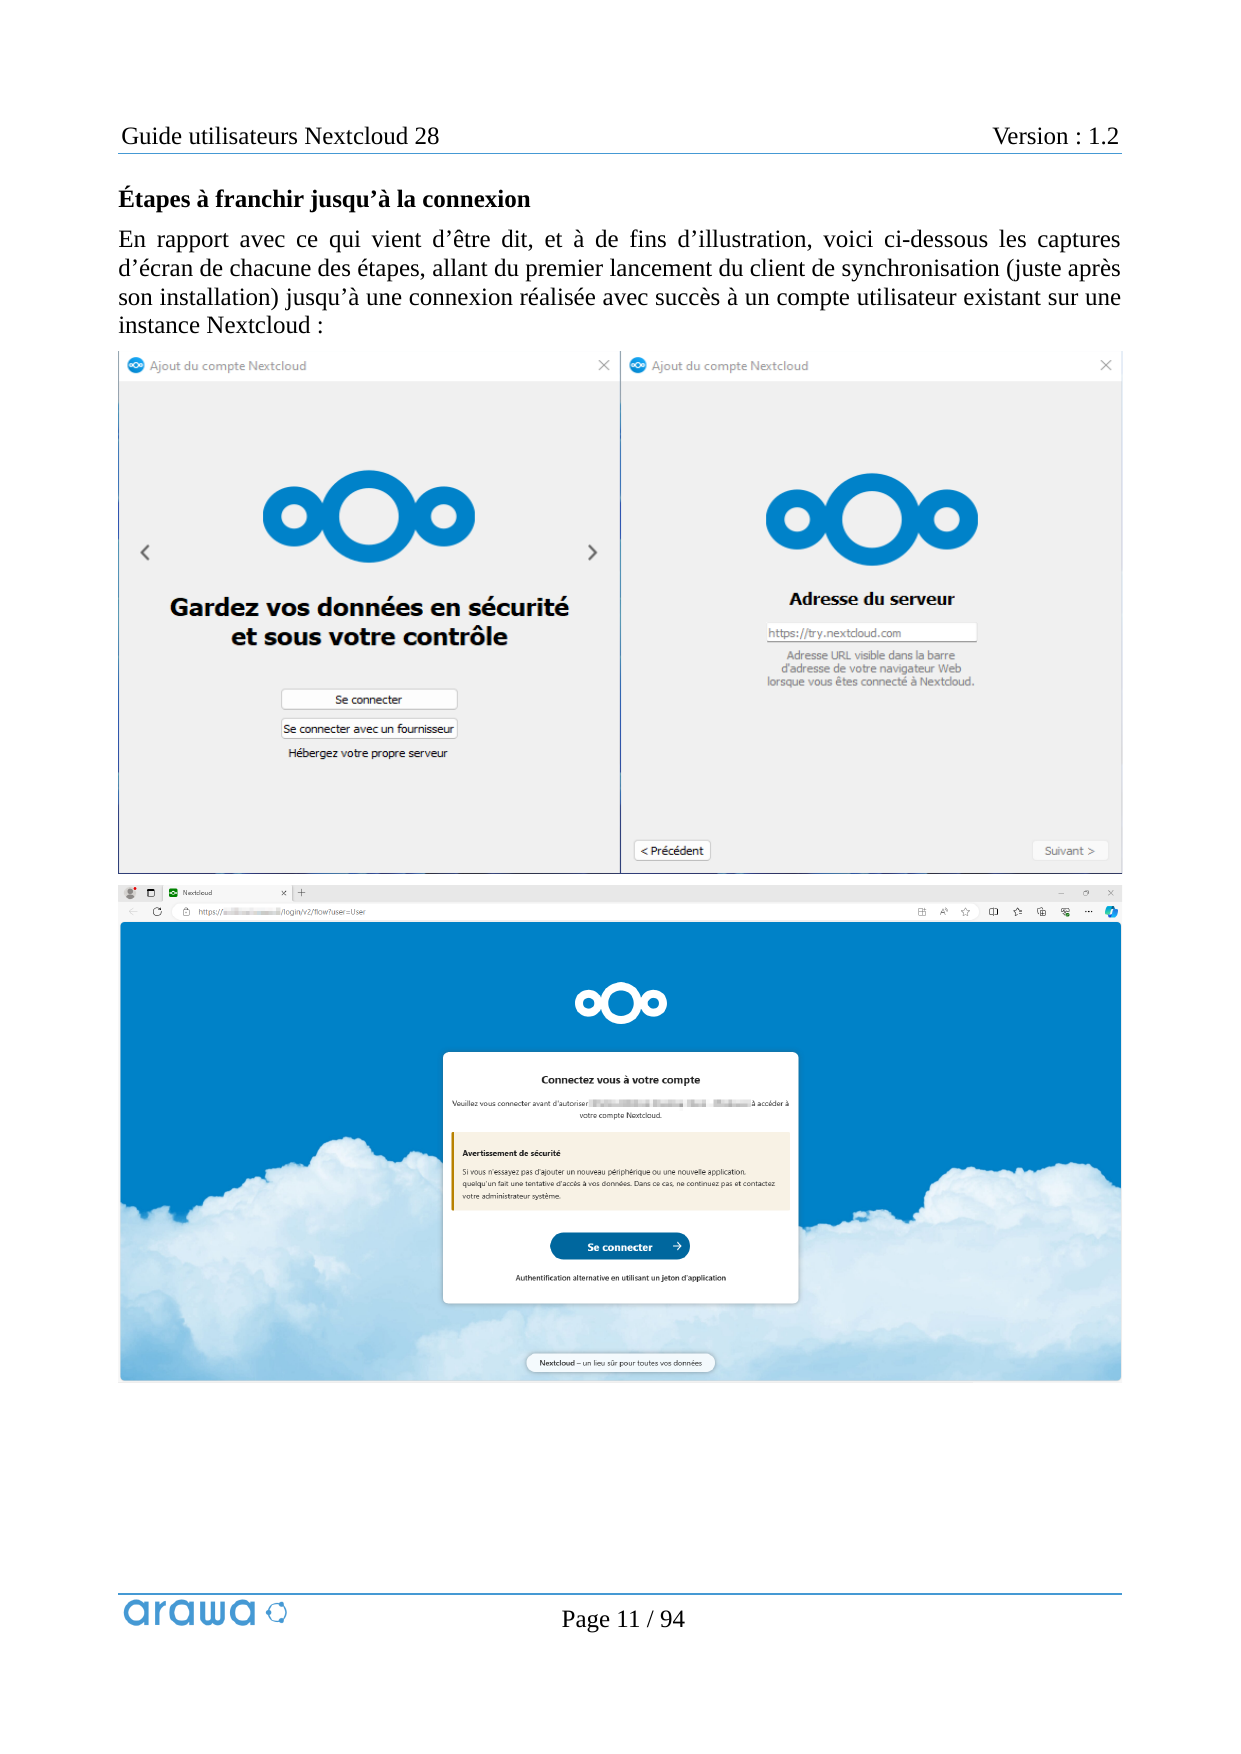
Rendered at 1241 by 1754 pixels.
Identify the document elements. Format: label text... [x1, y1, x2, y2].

picture [121, 1597, 290, 1628]
picture [118, 885, 1123, 1383]
text Étapes à franchir jusqu’à la connexion [118, 184, 1122, 212]
text En rapport avec ce qui vient d’être dit, et à de fins d’illustration, voici ci-dessous les captures d’écran de chacune des étapes, allant du premier lancement du client de synchronisation (juste après son installation) jusqu’à une connexion réalisée avec succès à un compte utilisateur existant sur une instance Nextcloud : [118, 224, 1122, 339]
picture [118, 351, 1123, 874]
